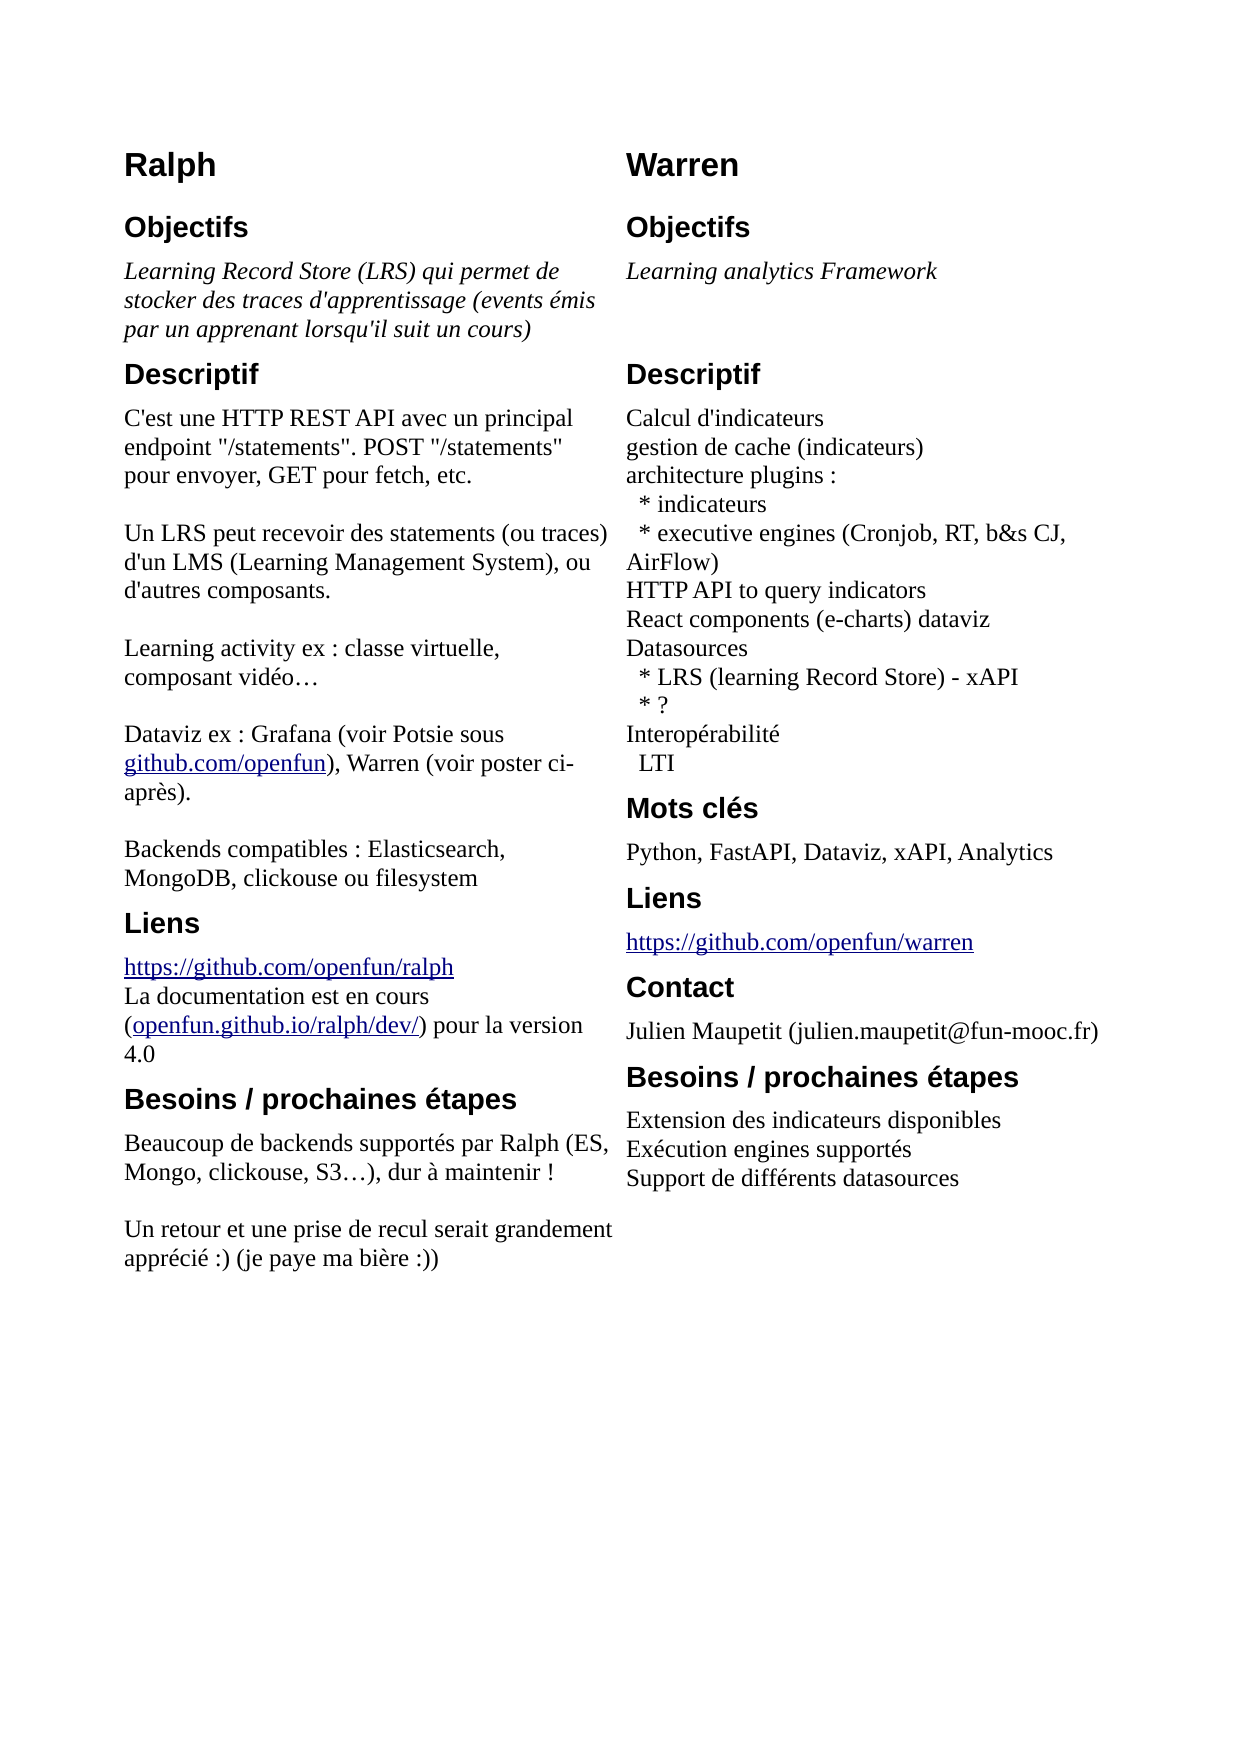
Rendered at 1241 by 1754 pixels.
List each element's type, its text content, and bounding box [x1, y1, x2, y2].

table_header Ralph Objectifs Learning Record Store (LRS) qui permet de stocker des traces d'apprentissage (events émis par un apprenant lorsqu'il suit un cours) Descriptif C'est une HTTP REST API avec un principal endpoint "/statements". POST "/statements" pour envoyer, GET pour fetch, etc. Un LRS peut recevoir des statements (ou traces) d'un LMS (Learning Management System), ou d'autres composants. Learning activity ex : classe virtuelle, composant vidéo… Dataviz ex : Grafana (voir Potsie sous github.com/openfun), Warren (voir poster ci-après). Backends compatibles : Elasticsearch, MongoDB, clickouse ou filesystem Liens https://github.com/openfun/ralph La documentation est en cours (openfun.github.io/ralph/dev/) pour la version 4.0 Besoins / prochaines étapes Beaucoup de backends supportés par Ralph (ES, Mongo, clickouse, S3…), dur à maintenir ! Un retour et une prise de recul serait grandement apprécié :) (je paye ma bière :)) [118, 118, 620, 1278]
table_header Warren Objectifs Learning analytics Framework Descriptif Calcul d'indicateurs gestion de cache (indicateurs) architecture plugins : * indicateurs * executive engines (Cronjob, RT, b&s CJ, AirFlow) HTTP API to query indicators React components (e-charts) dataviz Datasources * LRS (learning Record Store) - xAPI * ? Interopérabilité LTI Mots clés Python, FastAPI, Dataviz, xAPI, Analytics Liens https://github.com/openfun/warren Contact Julien Maupetit (julien.maupetit@fun-mooc.fr) Besoins / prochaines étapes Extension des indicateurs disponibles Exécution engines supportés Support de différents datasources [620, 118, 1122, 1278]
